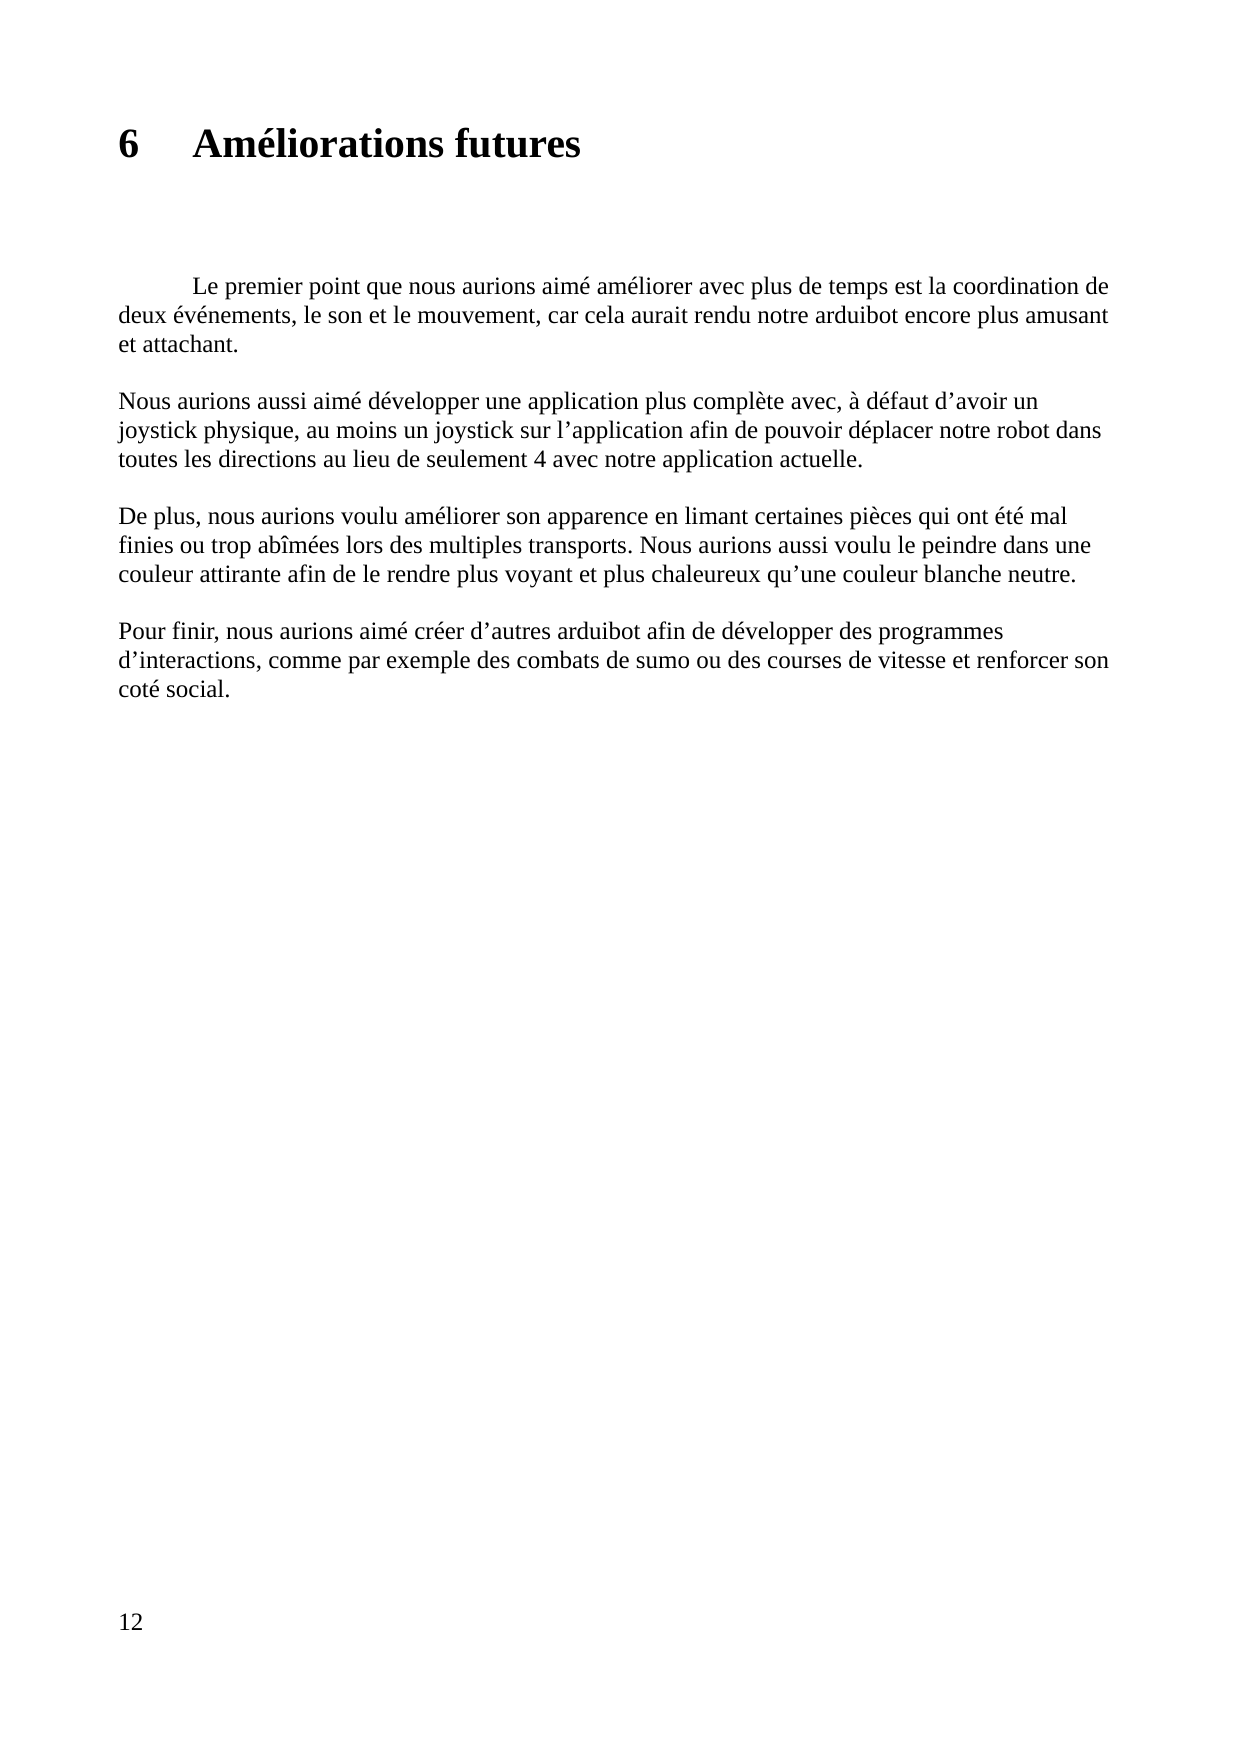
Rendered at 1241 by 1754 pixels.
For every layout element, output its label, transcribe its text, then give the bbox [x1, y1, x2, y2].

text Nous aurions aussi aimé développer une application plus complète avec, à défaut d’avoir un joystick physique, au moins un joystick sur l’application afin de pouvoir déplacer notre robot dans toutes les directions au lieu de seulement 4 avec notre application actuelle. [118, 386, 1122, 473]
text Pour finir, nous aurions aimé créer d’autres arduibot afin de développer des programmes d’interactions, comme par exemple des combats de sumo ou des courses de vitesse et renforcer son coté social. [118, 616, 1122, 703]
text De plus, nous aurions voulu améliorer son apparence en limant certaines pièces qui ont été mal finies ou trop abîmées lors des multiples transports. Nous aurions aussi voulu le peindre dans une couleur attirante afin de le rendre plus voyant et plus chaleureux qu’une couleur blanche neutre. [118, 501, 1122, 588]
text Le premier point que nous aurions aimé améliorer avec plus de temps est la coordination de deux événements, le son et le mouvement, car cela aurait rendu notre arduibot encore plus amusant et attachant. [118, 271, 1122, 358]
text 6 Améliorations futures [118, 118, 1122, 166]
